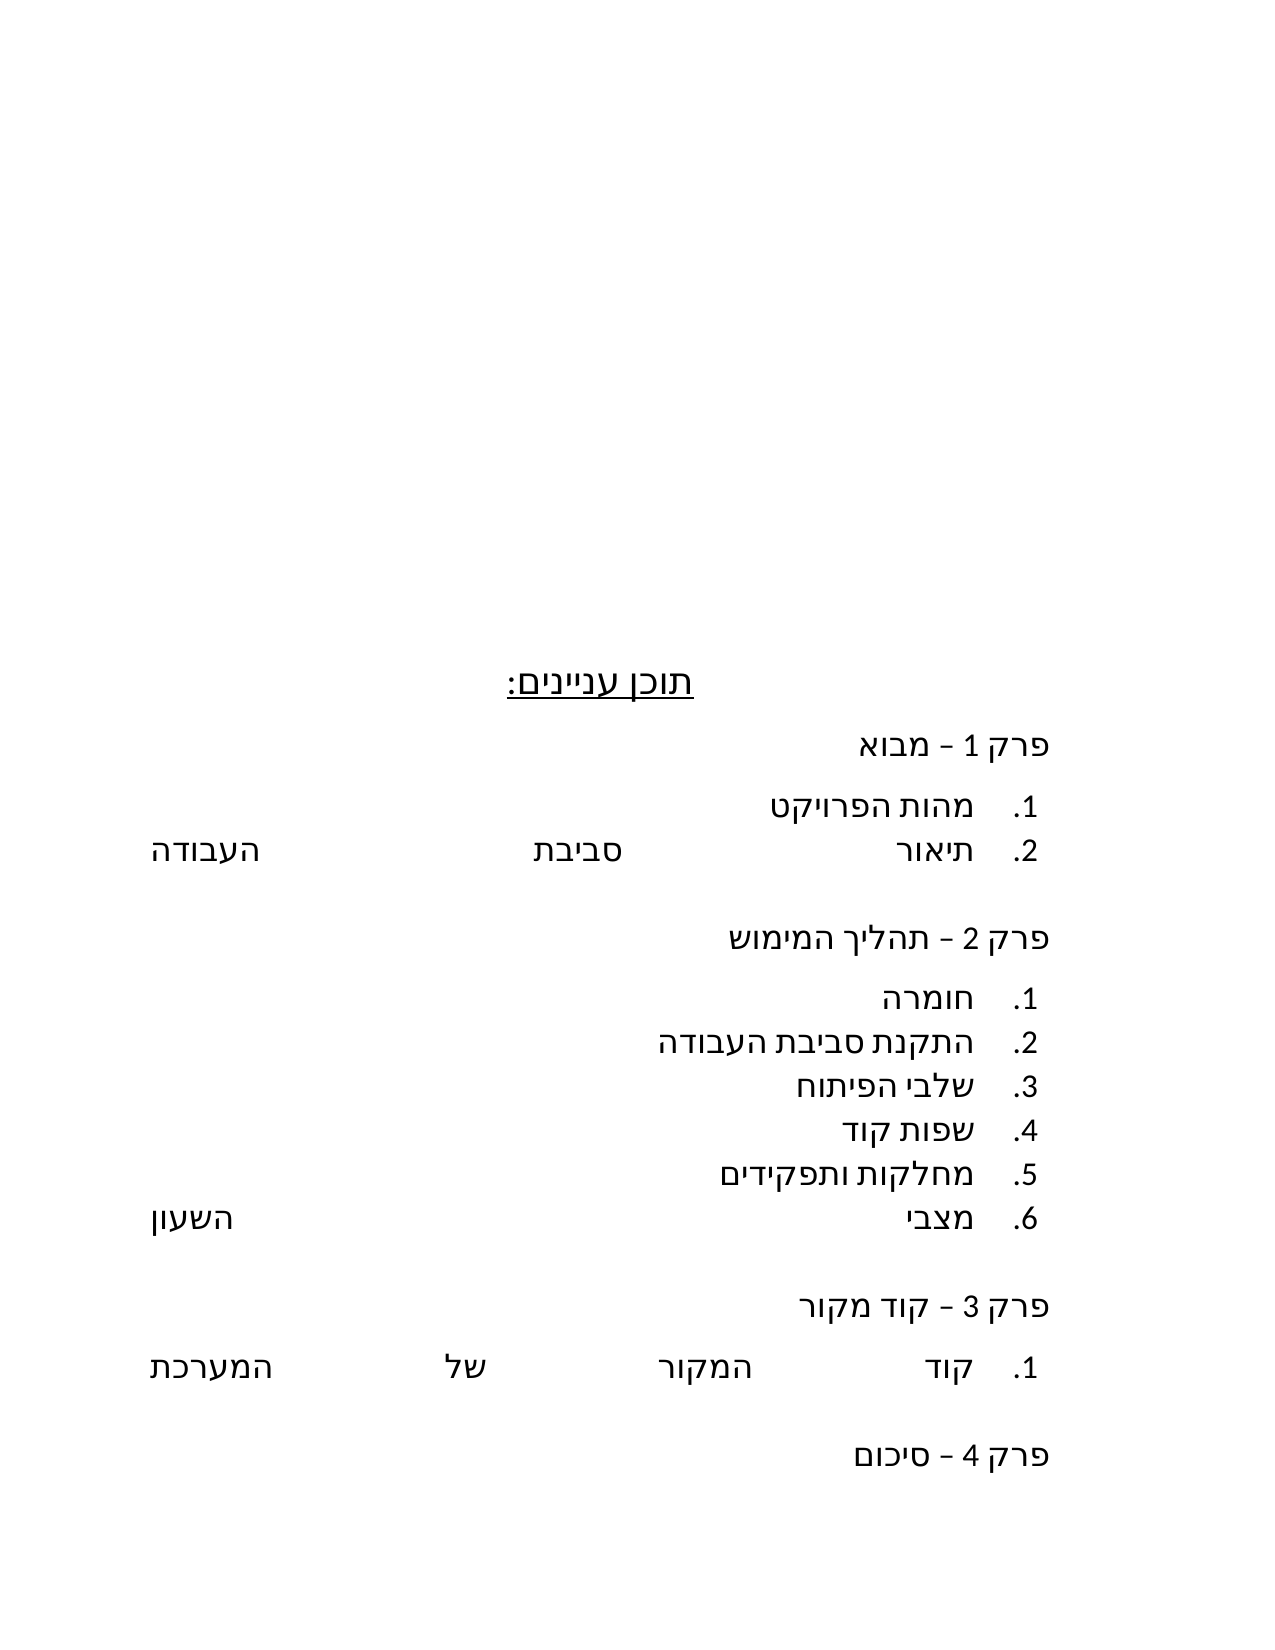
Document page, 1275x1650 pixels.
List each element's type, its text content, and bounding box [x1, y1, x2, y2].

text פרק 3 – קוד מקור [150, 1285, 1050, 1326]
list מצבי השעון [150, 1197, 1012, 1282]
text תוכן עניינים: [150, 658, 1050, 704]
list תיאור סביבת העבודה [150, 829, 1012, 913]
list שלבי הפיתוח [150, 1065, 1012, 1106]
list חומרה [150, 977, 1012, 1018]
text פרק 2 – תהליך המימוש [150, 917, 1050, 957]
list מחלקות ותפקידים [150, 1153, 1012, 1194]
list התקנת סביבת העבודה [150, 1021, 1012, 1062]
list שפות קוד [150, 1109, 1012, 1150]
list מהות הפרויקט [150, 785, 1012, 826]
text פרק 4 – סיכום [150, 1434, 1050, 1474]
text פרק 1 – מבוא [150, 724, 1050, 765]
list קוד המקור של המערכת [150, 1346, 1012, 1430]
